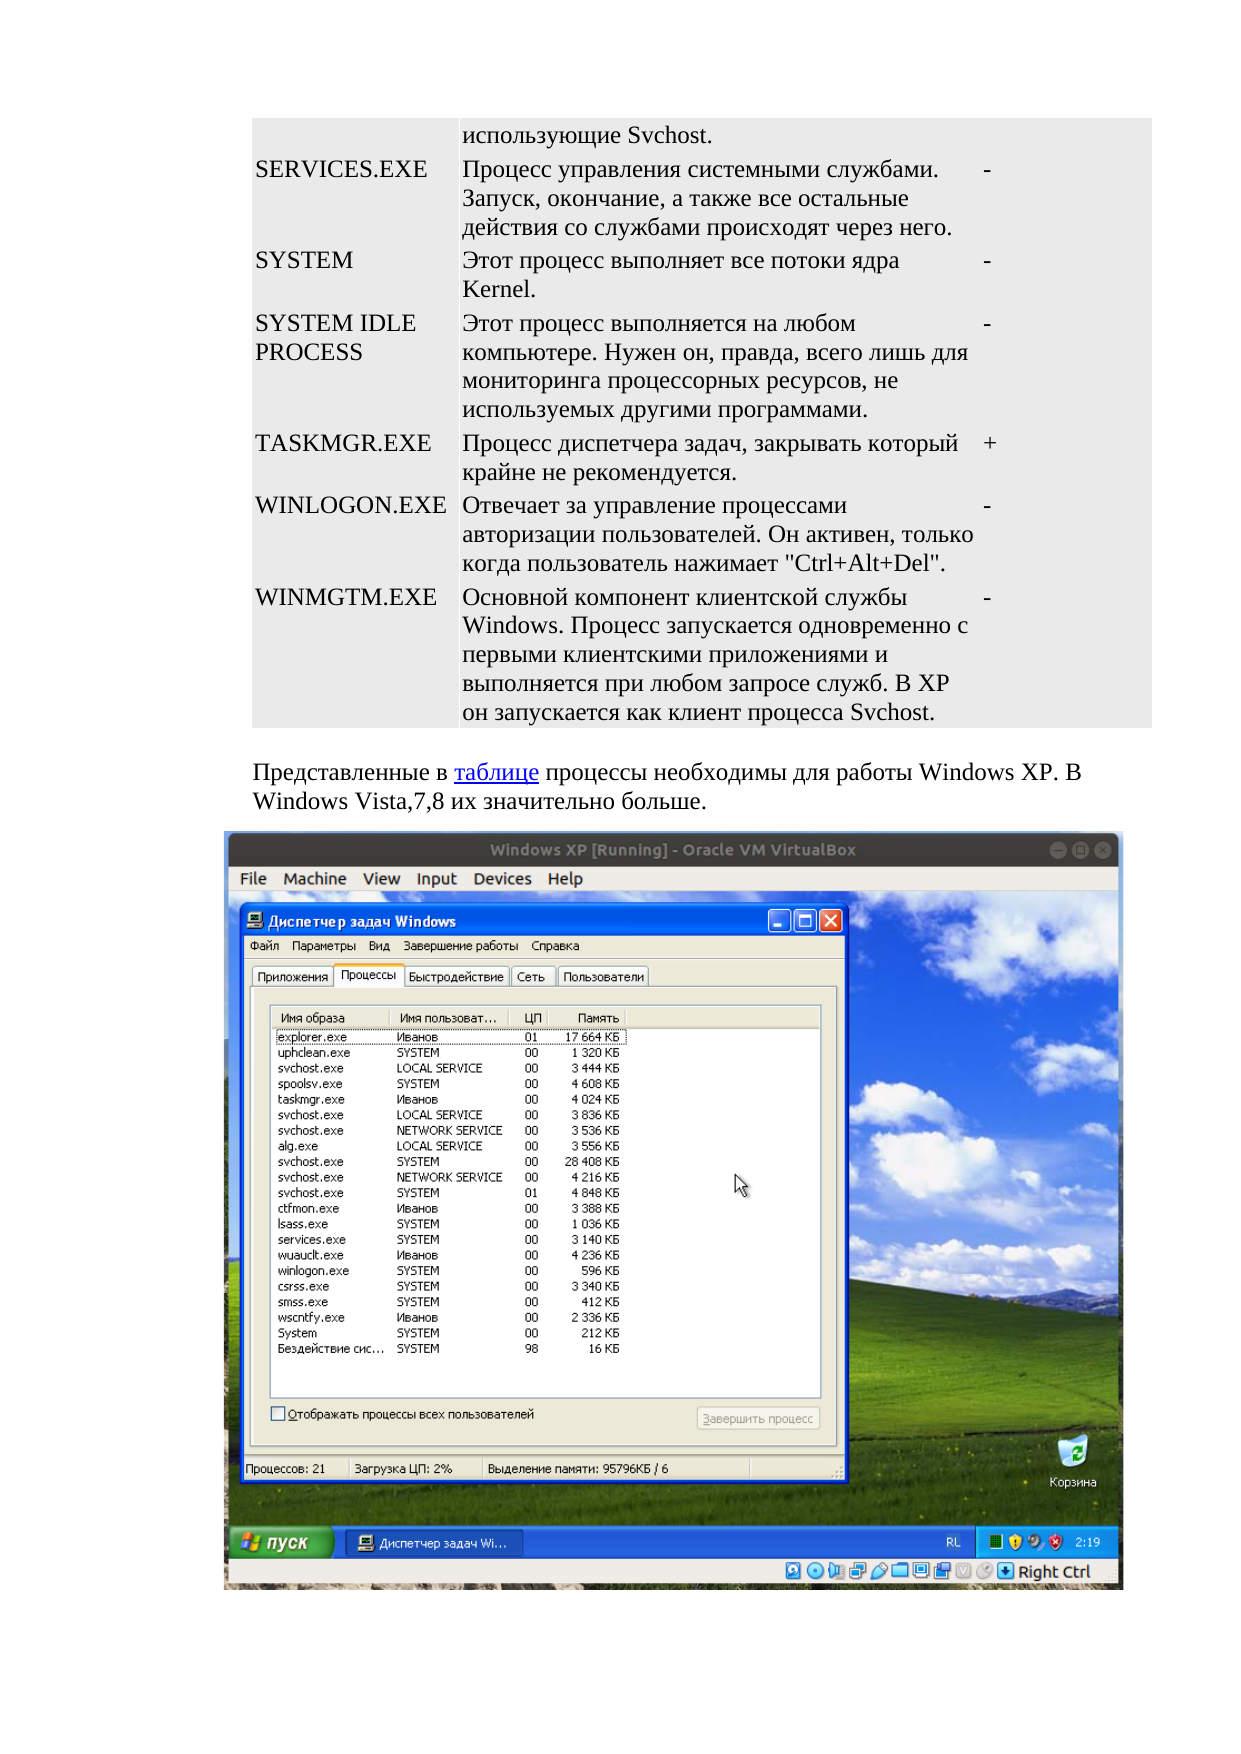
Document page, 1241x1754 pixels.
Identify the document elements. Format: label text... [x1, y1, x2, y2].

table_cell + [980, 426, 1152, 488]
table_cell Процесс управления системными службами. Запуск, окончание, а также все остальные действия со службами происходят через него. [460, 152, 980, 243]
table_cell - [980, 579, 1152, 728]
table_cell - [980, 118, 1152, 152]
table_cell - [980, 306, 1152, 426]
table_cell WINLOGON.EXE [252, 488, 459, 579]
table_cell - [980, 243, 1152, 306]
table_cell использующие Svchost. [460, 118, 980, 152]
table_cell TASKMGR.EXE [252, 426, 459, 488]
table_cell Этот процесс выполняется на любом компьютере. Нужен он, правда, всего лишь для мониторинга процессорных ресурсов, не используемых другими программами. [460, 306, 980, 426]
text Представленные в таблице процессы необходимы для работы Windows XP. В Windows Vista,7,8 их значительно больше. [252, 757, 1152, 815]
table_cell Отвечает за управление процессами авторизации пользователей. Он активен, только когда пользователь нажимает "Ctrl+Alt+Del". [460, 488, 980, 579]
table_cell SERVICES.EXE [252, 152, 459, 243]
table_cell SYSTEM IDLE PROCESS [252, 306, 459, 426]
table_cell - [980, 152, 1152, 243]
table_cell SYSTEM [252, 243, 459, 306]
picture [223, 831, 1124, 1590]
table_cell Этот процесс выполняет все потоки ядра Kernel. [460, 243, 980, 306]
table_cell - [980, 488, 1152, 579]
table_cell Основной компонент клиентской службы Windows. Процесс запускается одновременно с первыми клиентскими приложениями и выполняется при любом запросе служб. В XP он запускается как клиент процесса Svchost. [460, 579, 980, 728]
table_cell [252, 118, 459, 152]
table_cell WINMGTM.EXE [252, 579, 459, 728]
table_cell Процесс диспетчера задач, закрывать который крайне не рекомендуется. [460, 426, 980, 488]
